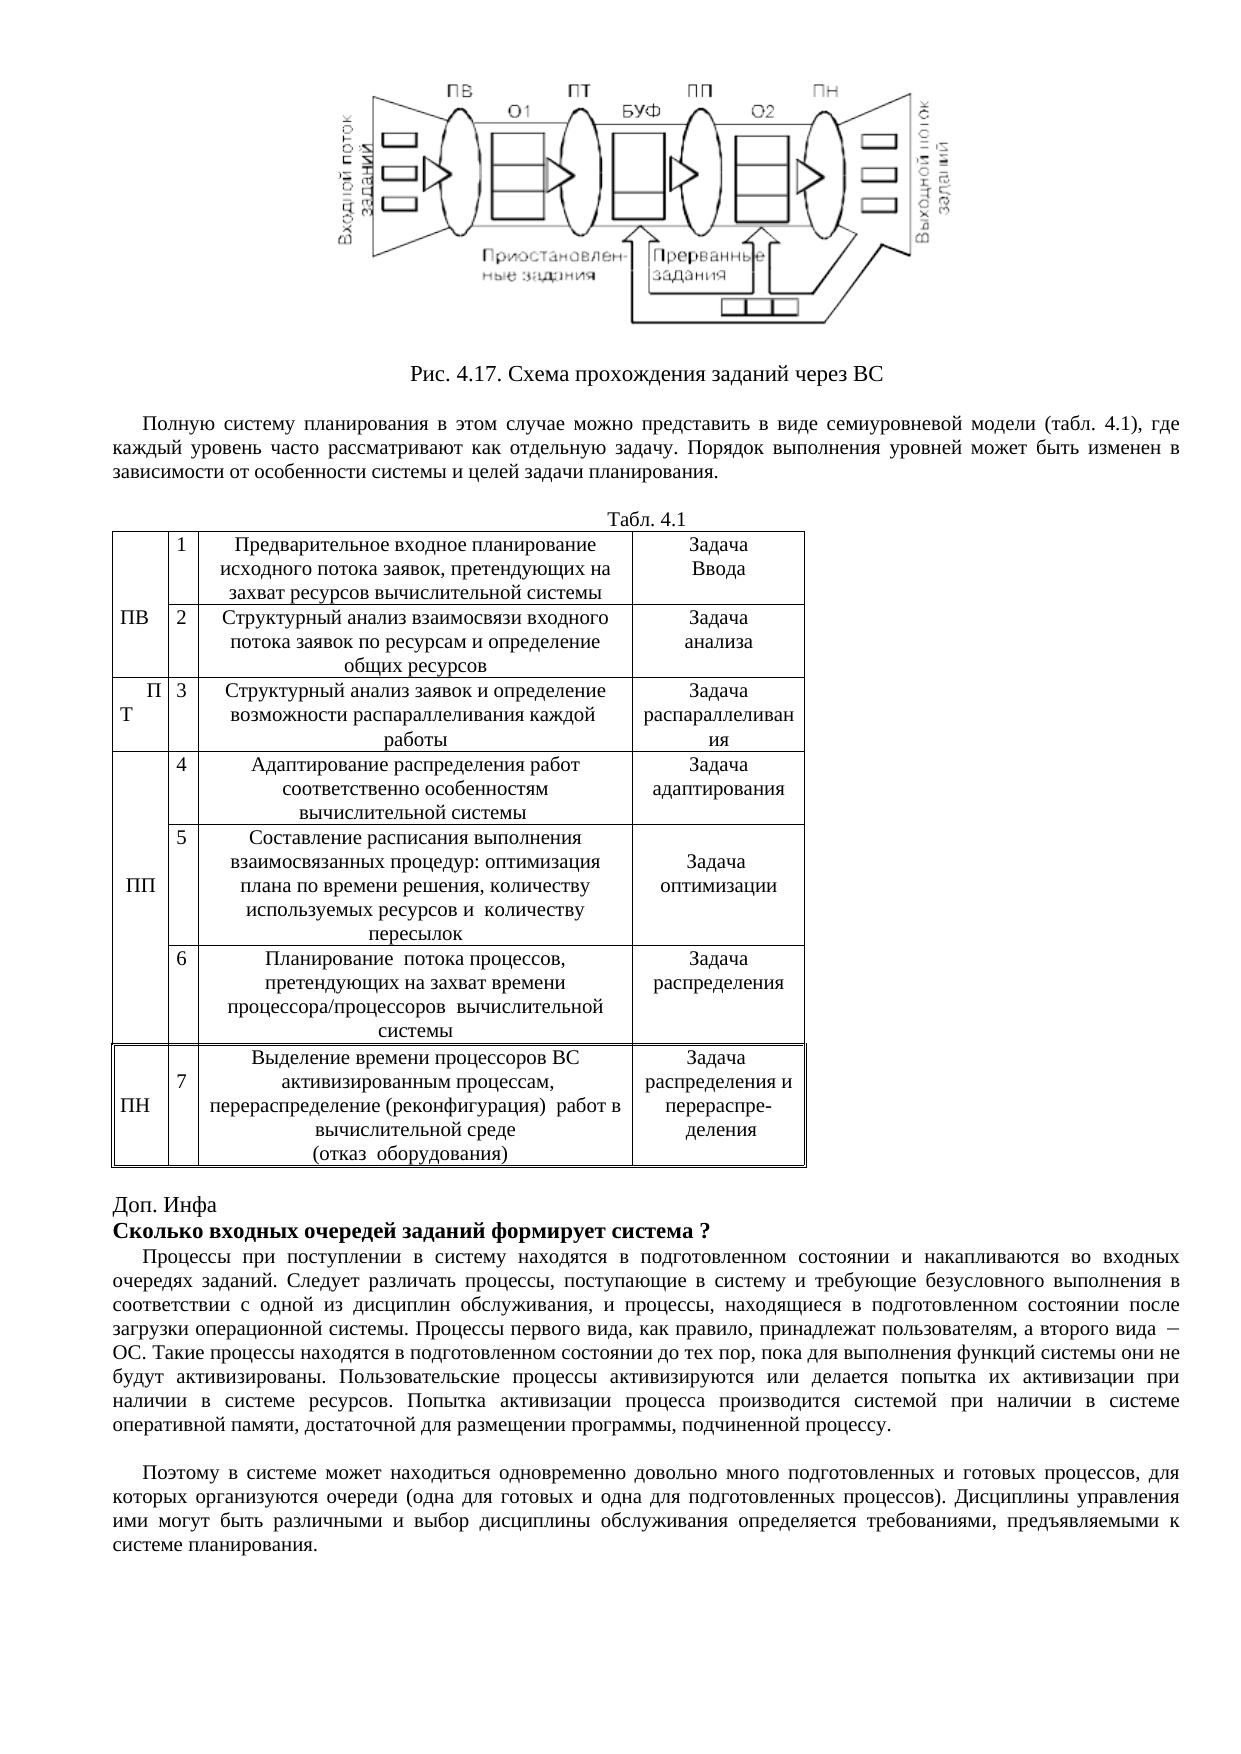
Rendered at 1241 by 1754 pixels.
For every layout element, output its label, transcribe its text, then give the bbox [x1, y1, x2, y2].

text Доп. Инфа [112, 1191, 1181, 1217]
table_cell Адаптирование распределения работ соответственно особенностям вычислительной системы [199, 752, 632, 824]
text Поэтому в системе может находиться одновременно довольно много подготовленных и готовых процессов, для которых организуются очереди (одна для готовых и одна для подготовленных процессов). Дисциплины управления ими могут быть различными и выбор дисциплины обслуживания определяется требованиями, предъявляемыми к системе планирования. [112, 1460, 1181, 1556]
table_cell ПТ [113, 678, 168, 751]
table_cell 6 [169, 946, 198, 1042]
table_cell ПН [115, 1046, 168, 1165]
table_cell Задача распределения и перераспре- деления [633, 1044, 804, 1165]
table_header Задача Ввода [633, 532, 804, 604]
text Сколько входных очередей заданий формирует система ? [112, 1217, 1181, 1244]
table_cell Выделение времени процессоров ВС активизированным процессам, перераспределение (реконфигурация) работ в вычислительной среде (отказ оборудования) [199, 1046, 632, 1165]
table_cell Составление расписания выполнения взаимосвязанных процедур: оптимизация плана по времени решения, количеству используемых ресурсов и количеству пересылок [199, 825, 632, 945]
text Полную систему планирования в этом случае можно представить в виде семиуровневой модели (табл. 4.1), где каждый уровень часто рассматривают как отдельную задачу. Порядок выполнения уровней может быть изменен в зависимости от особенности системы и целей задачи планирования. [112, 411, 1181, 483]
table_cell 5 [169, 825, 198, 945]
table_cell Задача распараллеливания [633, 678, 804, 751]
table_cell Задача адаптирования [633, 752, 804, 824]
table_cell Задача распределения [633, 946, 804, 1042]
table_cell 7 [169, 1046, 198, 1165]
table_cell Планирование потока процессов, претендующих на захват времени процессора/процессоров вычислительной системы [199, 946, 632, 1042]
text Рис. 4.17. Схема прохождения заданий через ВС [112, 360, 1181, 386]
table_cell 3 [169, 678, 198, 751]
table_cell 4 [169, 752, 198, 824]
table_cell Структурный анализ заявок и определение возможности распараллеливания каждой работы [199, 678, 632, 751]
table_header [113, 532, 168, 604]
table_cell Задача оптимизации [633, 825, 804, 945]
text Табл. 4.1 [112, 507, 1181, 531]
table_header 1 [169, 532, 198, 604]
table_cell ПП [113, 824, 168, 945]
table_cell Задача анализа [633, 605, 804, 677]
table_cell Структурный анализ взаимосвязи входного потока заявок по ресурсам и определение общих ресурсов [199, 605, 632, 677]
table_cell ПВ [113, 604, 168, 677]
text Процессы при поступлении в систему находятся в подготовленном состоянии и накапливаются во входных очередях заданий. Следует различать процессы, поступающие в систему и требующие безусловного выполнения в соответствии с одной из дисциплин обслуживания, и процессы, находящиеся в подготовленном состоянии после загрузки операционной системы. Процессы первого вида, как правило, принадлежат пользователям, а второго вида  ОС. Такие процессы находятся в подготовленном состоянии до тех пор, пока для выполнения функций системы они не будут активизированы. Пользовательские процессы активизируются или делается попытка их активизации при наличии в системе ресурсов. Попытка активизации процесса производится системой при наличии в системе оперативной памяти, достаточной для размещении программы, подчиненной процессу. [112, 1244, 1181, 1436]
table_header Предварительное входное планирование исходного потока заявок, претендующих на захват ресурсов вычислительной системы [199, 532, 632, 604]
table_cell [113, 945, 168, 1042]
table_cell [113, 752, 168, 824]
table_cell 2 [169, 605, 198, 677]
